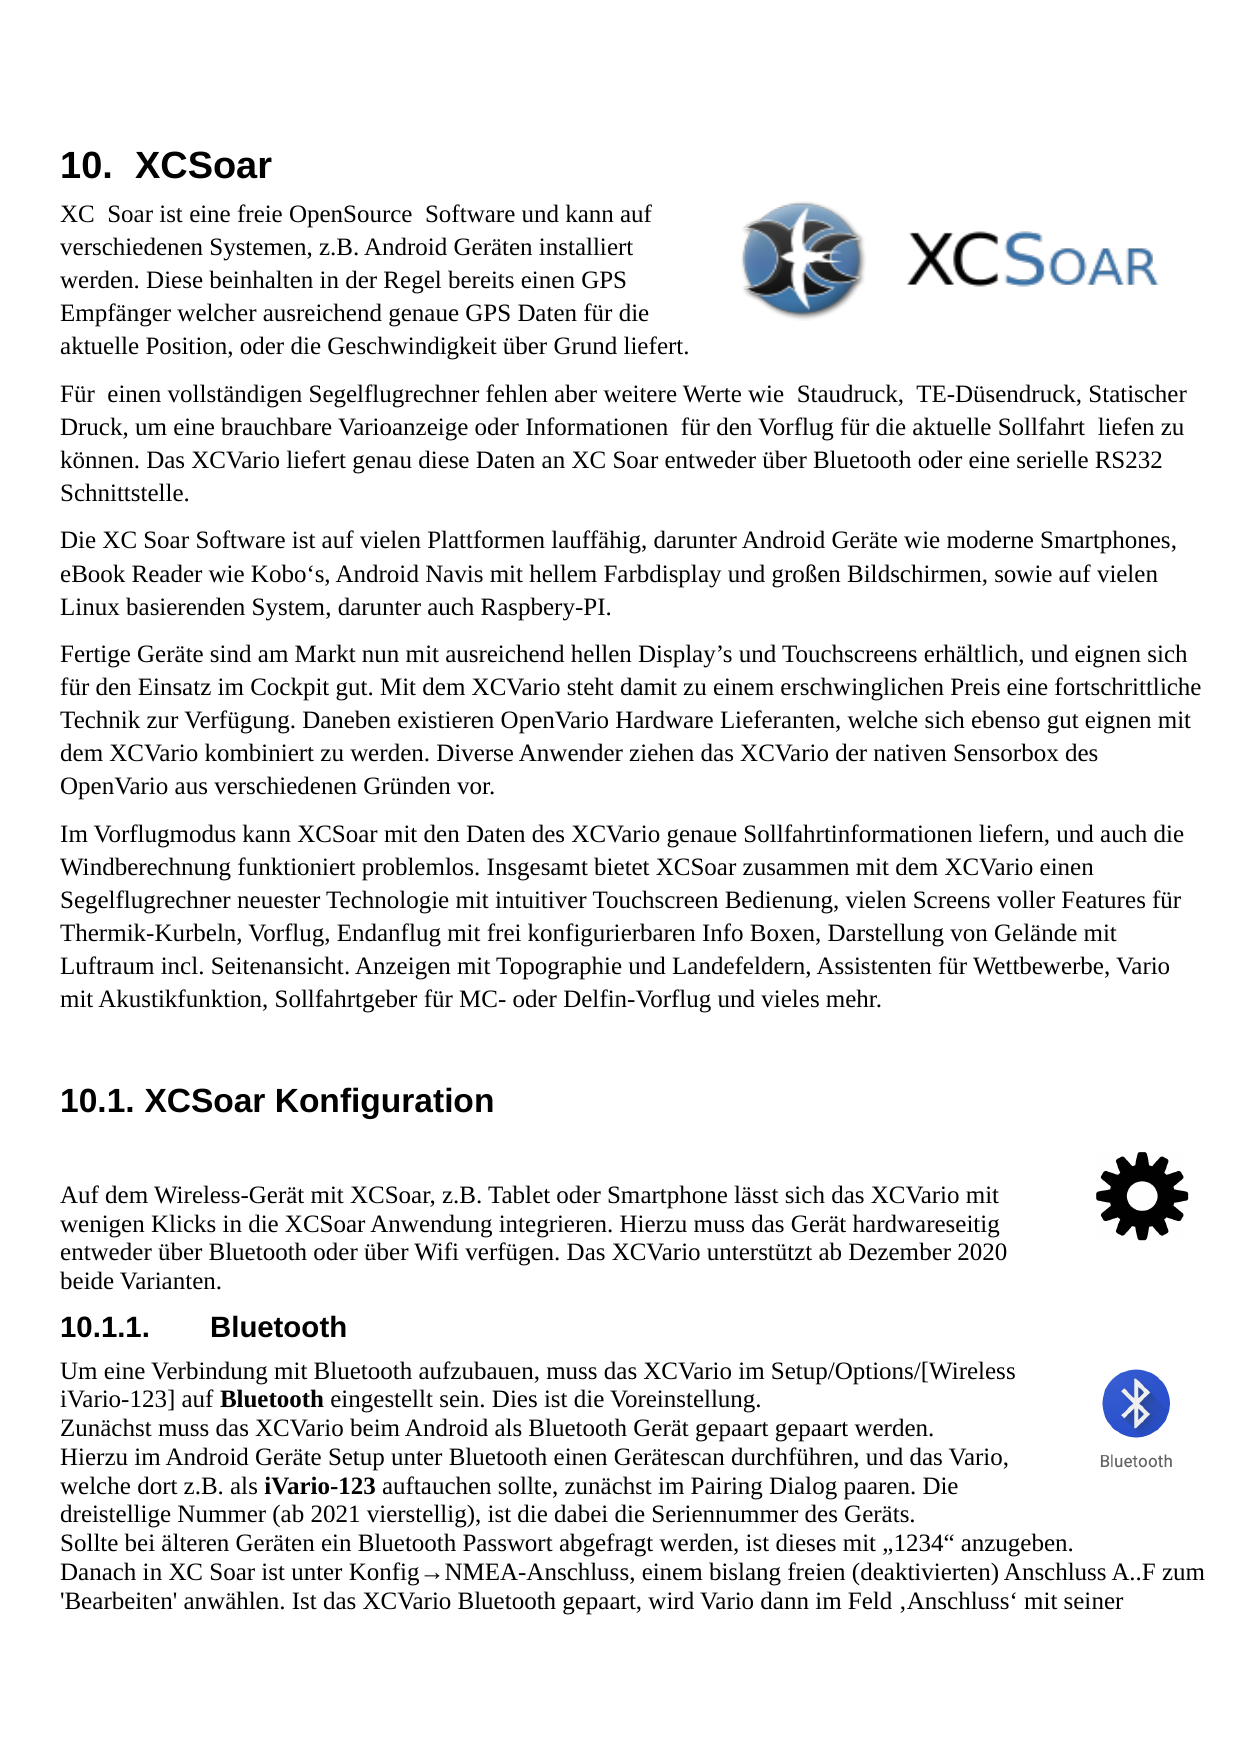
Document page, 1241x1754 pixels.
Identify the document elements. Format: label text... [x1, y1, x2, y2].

subtitle Bluetooth [60, 1309, 1207, 1343]
text Fertige Geräte sind am Markt nun mit ausreichend hellen Display’s und Touchscreens erhältlich, und eignen sich für den Einsatz im Cockpit gut. Mit dem XCVario steht damit zu einem erschwinglichen Preis eine fortschrittliche Technik zur Verfügung. Daneben existieren OpenVario Hardware Lieferanten, welche sich ebenso gut eignen mit dem XCVario kombiniert zu werden. Diverse Anwender ziehen das XCVario der nativen Sensorbox des OpenVario aus verschiedenen Gründen vor. [60, 639, 1207, 800]
picture [1096, 1151, 1189, 1241]
text Um eine Verbindung mit Bluetooth aufzubauen, muss das XCVario im Setup/Options/[Wireless iVario-123] auf Bluetooth eingestellt sein. Dies ist die Voreinstellung. [60, 1356, 1065, 1413]
text Für einen vollständigen Segelflugrechner fehlen aber weitere Werte wie Staudruck, TE-Düsendruck, Statischer Druck, um eine brauchbare Varioanzeige oder Informationen für den Vorflug für die aktuelle Sollfahrt liefen zu können. Das XCVario liefert genau diese Daten an XC Soar entweder über Bluetooth oder eine serielle RS232 Schnittstelle. [60, 379, 1207, 507]
subtitle XCSoar [60, 143, 1207, 187]
text XC Soar ist eine freie OpenSource Software und kann auf verschiedenen Systemen, z.B. Android Geräten installiert werden. Diese beinhalten in der Regel bereits einen GPS Empfänger welcher ausreichend genaue GPS Daten für die aktuelle Position, oder die Geschwindigkeit über Grund liefert. [60, 199, 1207, 360]
text Im Vorflugmodus kann XCSoar mit den Daten des XCVario genaue Sollfahrtinformationen liefern, und auch die Windberechnung funktioniert problemlos. Insgesamt bietet XCSoar zusammen mit dem XCVario einen Segelflugrechner neuester Technologie mit intuitiver Touchscreen Bedienung, vielen Screens voller Features für Thermik-Kurbeln, Vorflug, Endanflug mit frei konfigurierbaren Info Boxen, Darstellung von Gelände mit Luftraum incl. Seitenansicht. Anzeigen mit Topographie und Landefeldern, Assistenten für Wettbewerbe, Vario mit Akustikfunktion, Sollfahrtgeber für MC- oder Delfin-Vorflug und vieles mehr. [60, 819, 1207, 1013]
picture [1065, 1347, 1206, 1489]
text Hierzu im Android Geräte Setup unter Bluetooth einen Gerätescan durchführen, und das Vario, welche dort z.B. als iVario-123 auftauchen sollte, zunächst im Pairing Dialog paaren. Die dreistellige Nummer (ab 2021 vierstellig), ist die dabei die Seriennummer des Geräts. [60, 1442, 1207, 1528]
text Danach in XC Soar ist unter Konfig→NMEA-Anschluss, einem bislang freien (deaktivierten) Anschluss A..F zum 'Bearbeiten' anwählen. Ist das XCVario Bluetooth gepaart, wird Vario dann im Feld ‚Anschluss‘ mit seiner [60, 1557, 1207, 1614]
text Auf dem Wireless-Gerät mit XCSoar, z.B. Tablet oder Smartphone lässt sich das XCVario mit wenigen Klicks in die XCSoar Anwendung integrieren. Hierzu muss das Gerät hardwareseitig entweder über Bluetooth oder über Wifi verfügen. Das XCVario unterstützt ab Dezember 2020 beide Varianten. [60, 1180, 1207, 1295]
text Die XC Soar Software ist auf vielen Plattformen lauffähig, darunter Android Geräte wie moderne Smartphones, eBook Reader wie Kobo‘s, Android Navis mit hellem Farbdisplay und großen Bildschirmen, sowie auf vielen Linux basierenden System, darunter auch Raspbery-PI. [60, 526, 1207, 620]
subtitle XCSoar Konfiguration [60, 1081, 1207, 1120]
picture [740, 201, 1164, 321]
text Zunächst muss das XCVario beim Android als Bluetooth Gerät gepaart gepaart werden. [60, 1413, 1065, 1442]
text Sollte bei älteren Geräten ein Bluetooth Passwort abgefragt werden, ist dieses mit „1234“ anzugeben. [60, 1528, 1207, 1557]
